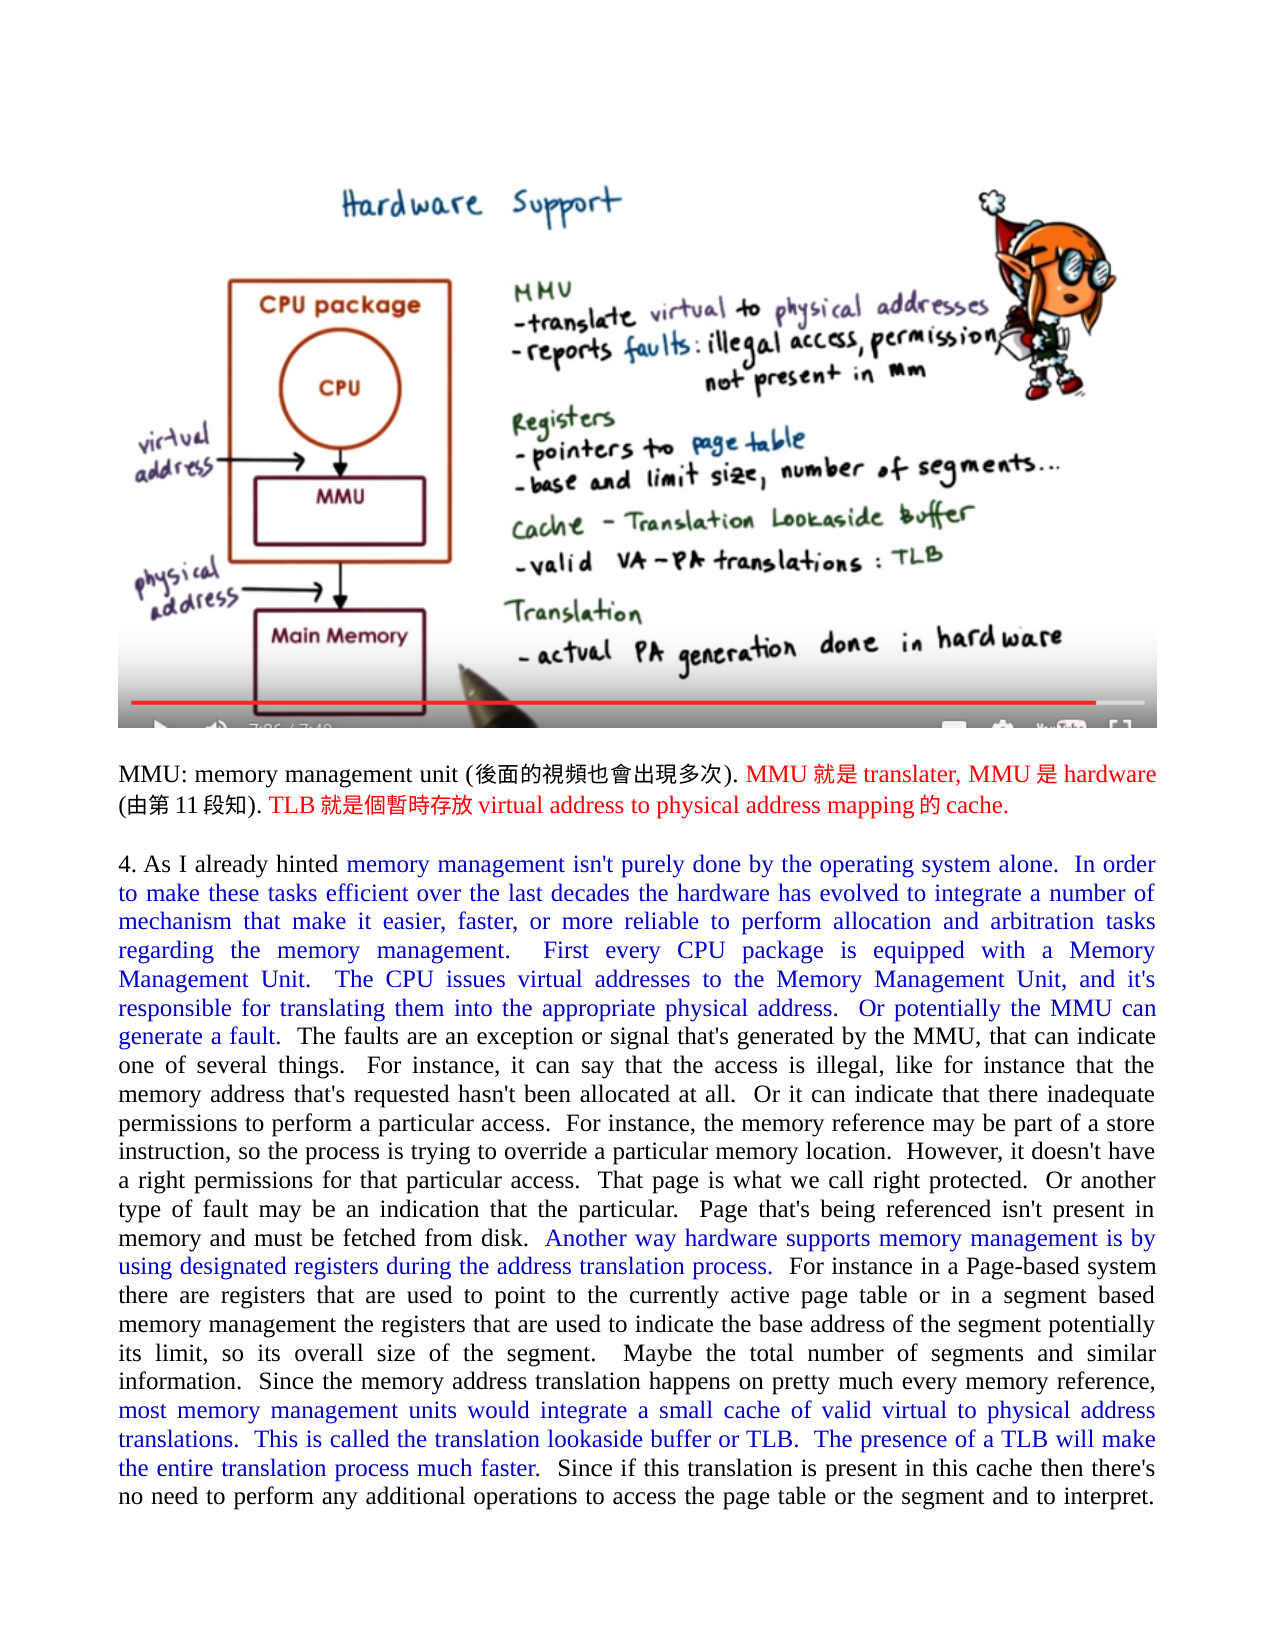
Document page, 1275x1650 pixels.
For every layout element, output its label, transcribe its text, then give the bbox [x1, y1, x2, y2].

text MMU: memory management unit (後面的視頻也會出現多次). MMU就是translater, MMU是hardware (由第11段知). TLB就是個暫時存放virtual address to physical address mapping的cache. [118, 757, 1157, 820]
picture [118, 175, 1157, 728]
text 4. As I already hinted memory management isn't purely done by the operating system alone. In order to make these tasks efficient over the last decades the hardware has evolved to integrate a number of mechanism that make it easier, faster, or more reliable to perform allocation and arbitration tasks regarding the memory management. First every CPU package is equipped with a Memory Management Unit. The CPU issues virtual addresses to the Memory Management Unit, and it's responsible for translating them into the appropriate physical address. Or potentially the MMU can generate a fault. The faults are an exception or signal that's generated by the MMU, that can indicate one of several things. For instance, it can say that the access is illegal, like for instance that the memory address that's requested hasn't been allocated at all. Or it can indicate that there inadequate permissions to perform a particular access. For instance, the memory reference may be part of a store instruction, so the process is trying to override a particular memory location. However, it doesn't have a right permissions for that particular access. That page is what we call right protected. Or another type of fault may be an indication that the particular. Page that's being referenced isn't present in memory and must be fetched from disk. Another way hardware supports memory management is by using designated registers during the address translation process. For instance in a Page-based system there are registers that are used to point to the currently active page table or in a segment based memory management the registers that are used to indicate the base address of the segment potentially its limit, so its overall size of the segment. Maybe the total number of segments and similar information. Since the memory address translation happens on pretty much every memory reference, most memory management units would integrate a small cache of valid virtual to physical address translations. This is called the translation lookaside buffer or TLB. The presence of a TLB will make the entire translation process much faster. Since if this translation is present in this cache then there's no need to perform any additional operations to access the page table or the segment and to interpret. [118, 849, 1157, 1510]
